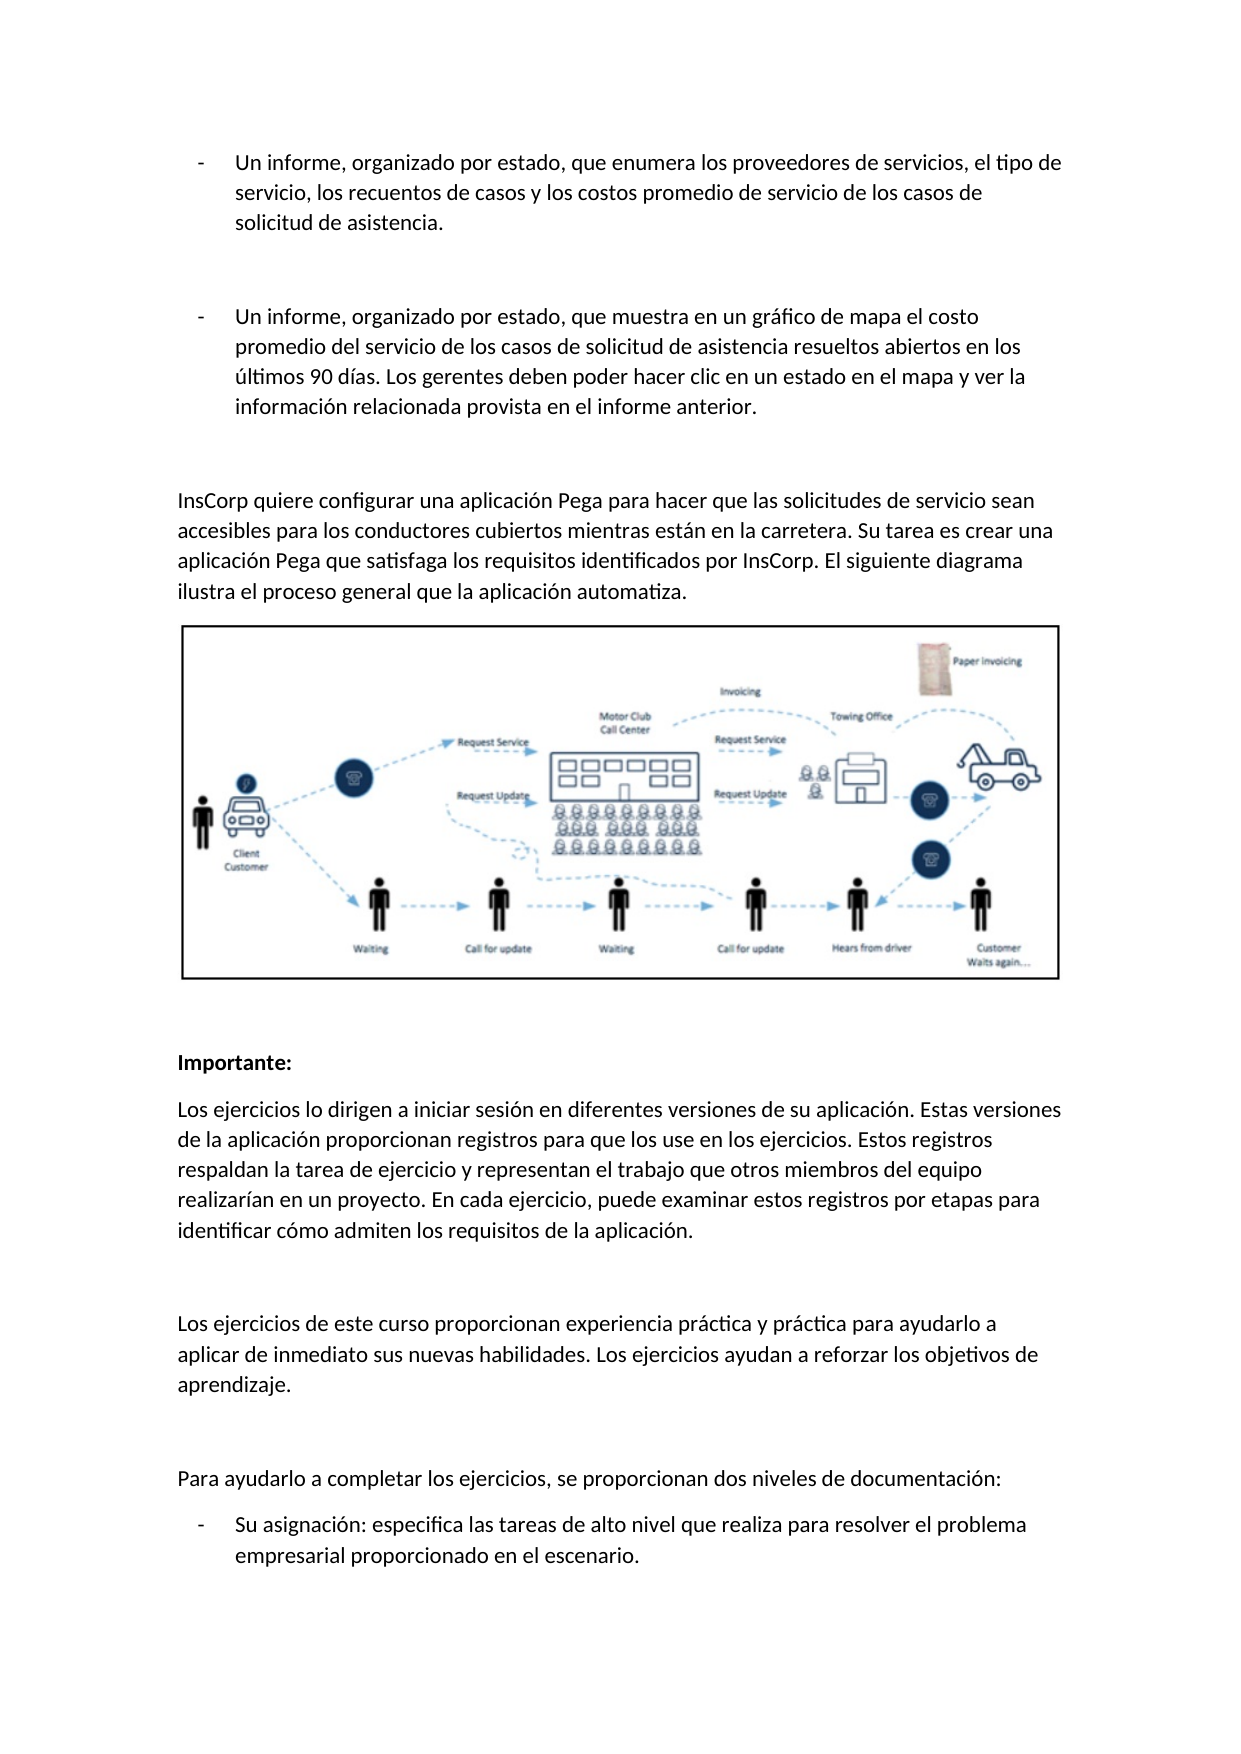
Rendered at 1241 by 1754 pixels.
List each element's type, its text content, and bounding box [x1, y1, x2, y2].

list Un informe, organizado por estado, que muestra en un gráfico de mapa el costo promedio del servicio de los casos de solicitud de asistencia resueltos abiertos en los últimos 90 días. Los gerentes deben poder hacer clic en un estado en el mapa y ver la información relacionada provista en el informe anterior. [197, 302, 1063, 420]
text Para ayudarlo a completar los ejercicios, se proporcionan dos niveles de documentación: [177, 1464, 1063, 1492]
text Importante: [177, 1048, 1063, 1076]
text InsCorp quiere configurar una aplicación Pega para hacer que las solicitudes de servicio sean accesibles para los conductores cubiertos mientras están en la carretera. Su tarea es crear una aplicación Pega que satisfaga los requisitos identificados por InsCorp. El siguiente diagrama ilustra el proceso general que la aplicación automatiza. [177, 486, 1063, 605]
list Un informe, organizado por estado, que enumera los proveedores de servicios, el tipo de servicio, los recuentos de casos y los costos promedio de servicio de los casos de solicitud de asistencia. [197, 148, 1063, 236]
list Su asignación: especifica las tareas de alto nivel que realiza para resolver el problema empresarial proporcionado en el escenario. [197, 1511, 1063, 1569]
text Los ejercicios lo dirigen a iniciar sesión en diferentes versiones de su aplicación. Estas versiones de la aplicación proporcionan registros para que los use en los ejercicios. Estos registros respaldan la tarea de ejercicio y representan el trabajo que otros miembros del equipo realizarían en un proyecto. En cada ejercicio, puede examinar estos registros por etapas para identificar cómo admiten los requisitos de la aplicación. [177, 1095, 1063, 1244]
picture [177, 623, 1063, 983]
text Los ejercicios de este curso proporcionan experiencia práctica y práctica para ayudarlo a aplicar de inmediato sus nuevas habilidades. Los ejercicios ayudan a reforzar los objetivos de aprendizaje. [177, 1309, 1063, 1398]
